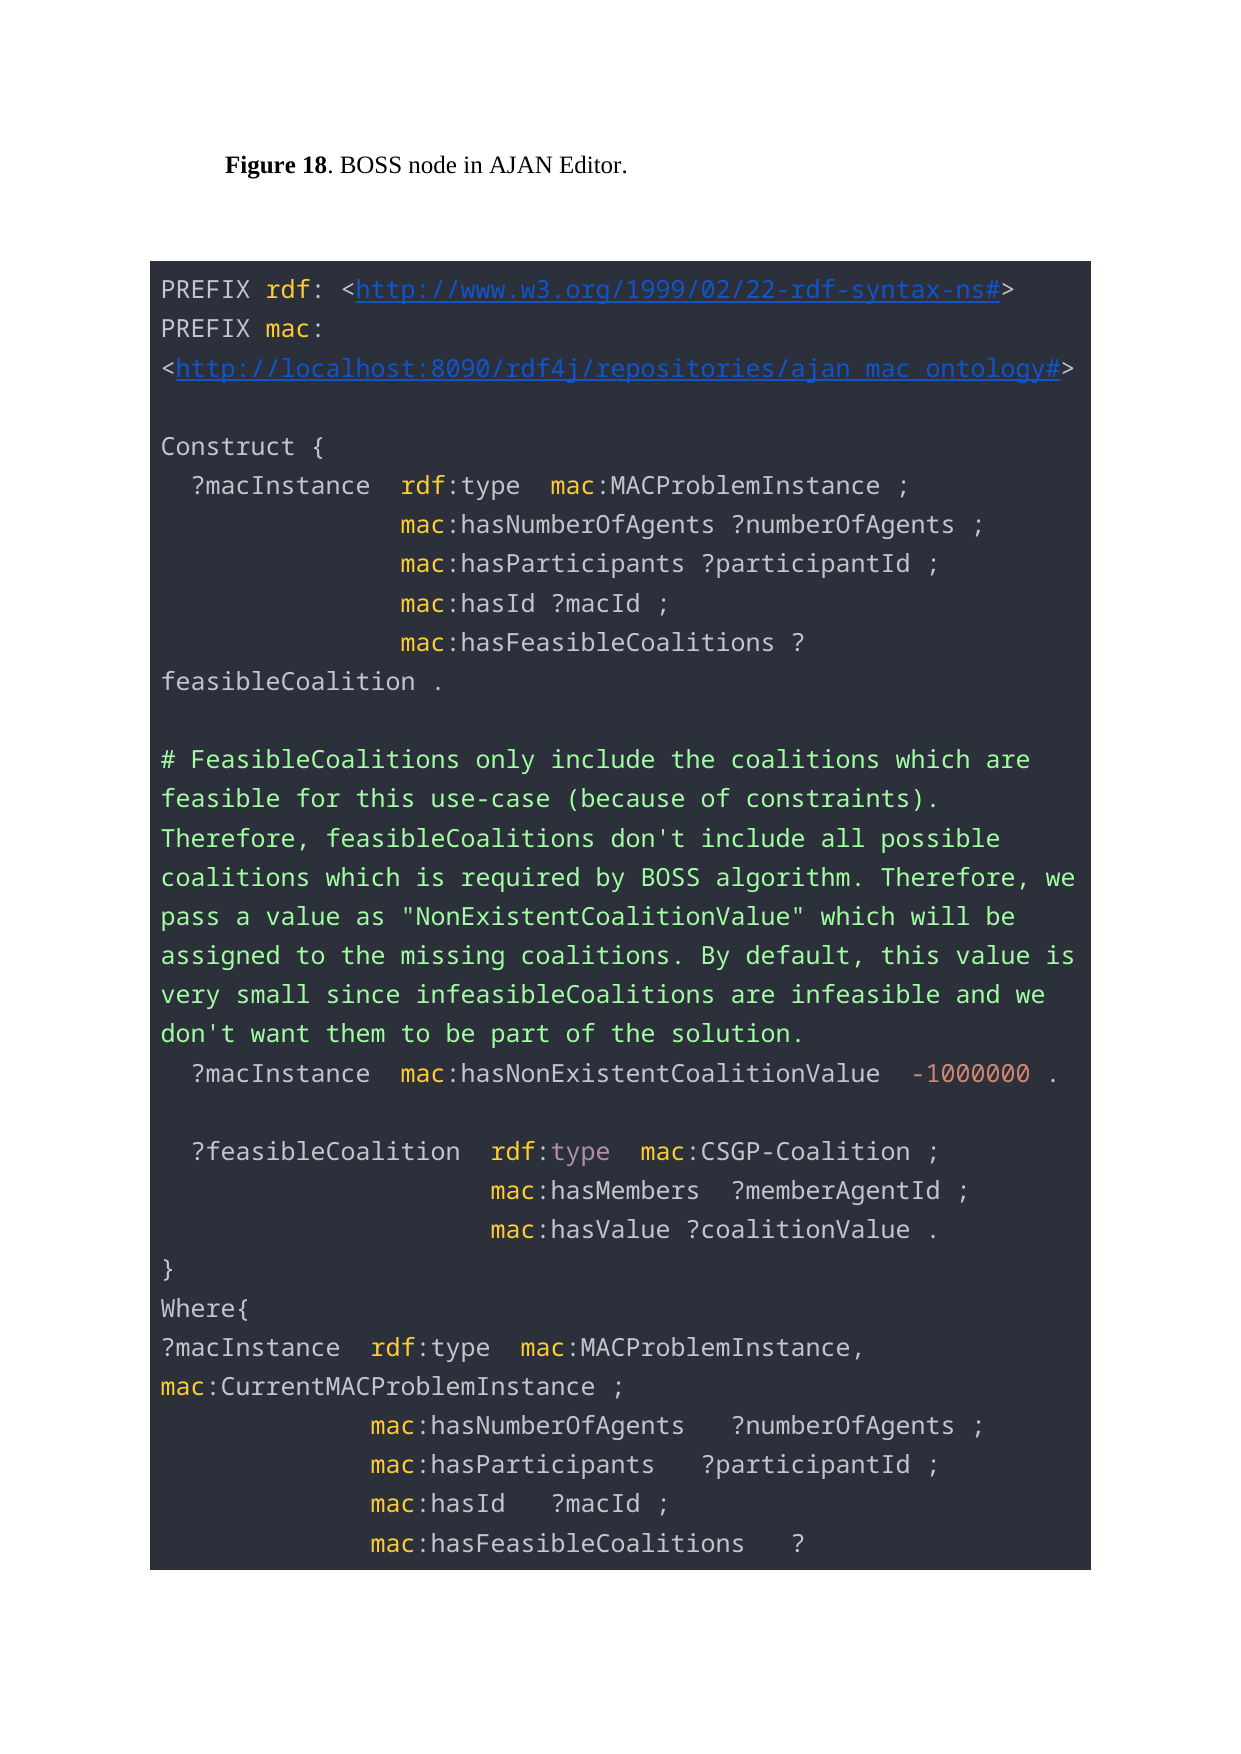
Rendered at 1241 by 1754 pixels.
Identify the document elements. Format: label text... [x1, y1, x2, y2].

table_header PREFIX rdf: <http://www.w3.org/1999/02/22-rdf-syntax-ns#> PREFIX mac: <http://localhost:8090/rdf4j/repositories/ajan_mac_ontology#> Construct { ?macInstance rdf:type mac:MACProblemInstance ; mac:hasNumberOfAgents ?numberOfAgents ; mac:hasParticipants ?participantId ; mac:hasId ?macId ; mac:hasFeasibleCoalitions ?feasibleCoalition . # FeasibleCoalitions only include the coalitions which are feasible for this use-case (because of constraints). Therefore, feasibleCoalitions don't include all possible coalitions which is required by BOSS algorithm. Therefore, we pass a value as "NonExistentCoalitionValue" which will be assigned to the missing coalitions. By default, this value is very small since infeasibleCoalitions are infeasible and we don't want them to be part of the solution. ?macInstance mac:hasNonExistentCoalitionValue -1000000 . ?feasibleCoalition rdf:type mac:CSGP-Coalition ; mac:hasMembers ?memberAgentId ; mac:hasValue ?coalitionValue . } Where{ ?macInstance rdf:type mac:MACProblemInstance, mac:CurrentMACProblemInstance ; mac:hasNumberOfAgents ?numberOfAgents ; mac:hasParticipants ?participantId ; mac:hasId ?macId ; mac:hasFeasibleCoalitions ? [150, 261, 1091, 1570]
text Figure 18. BOSS node in AJAN Editor. [225, 150, 1090, 179]
